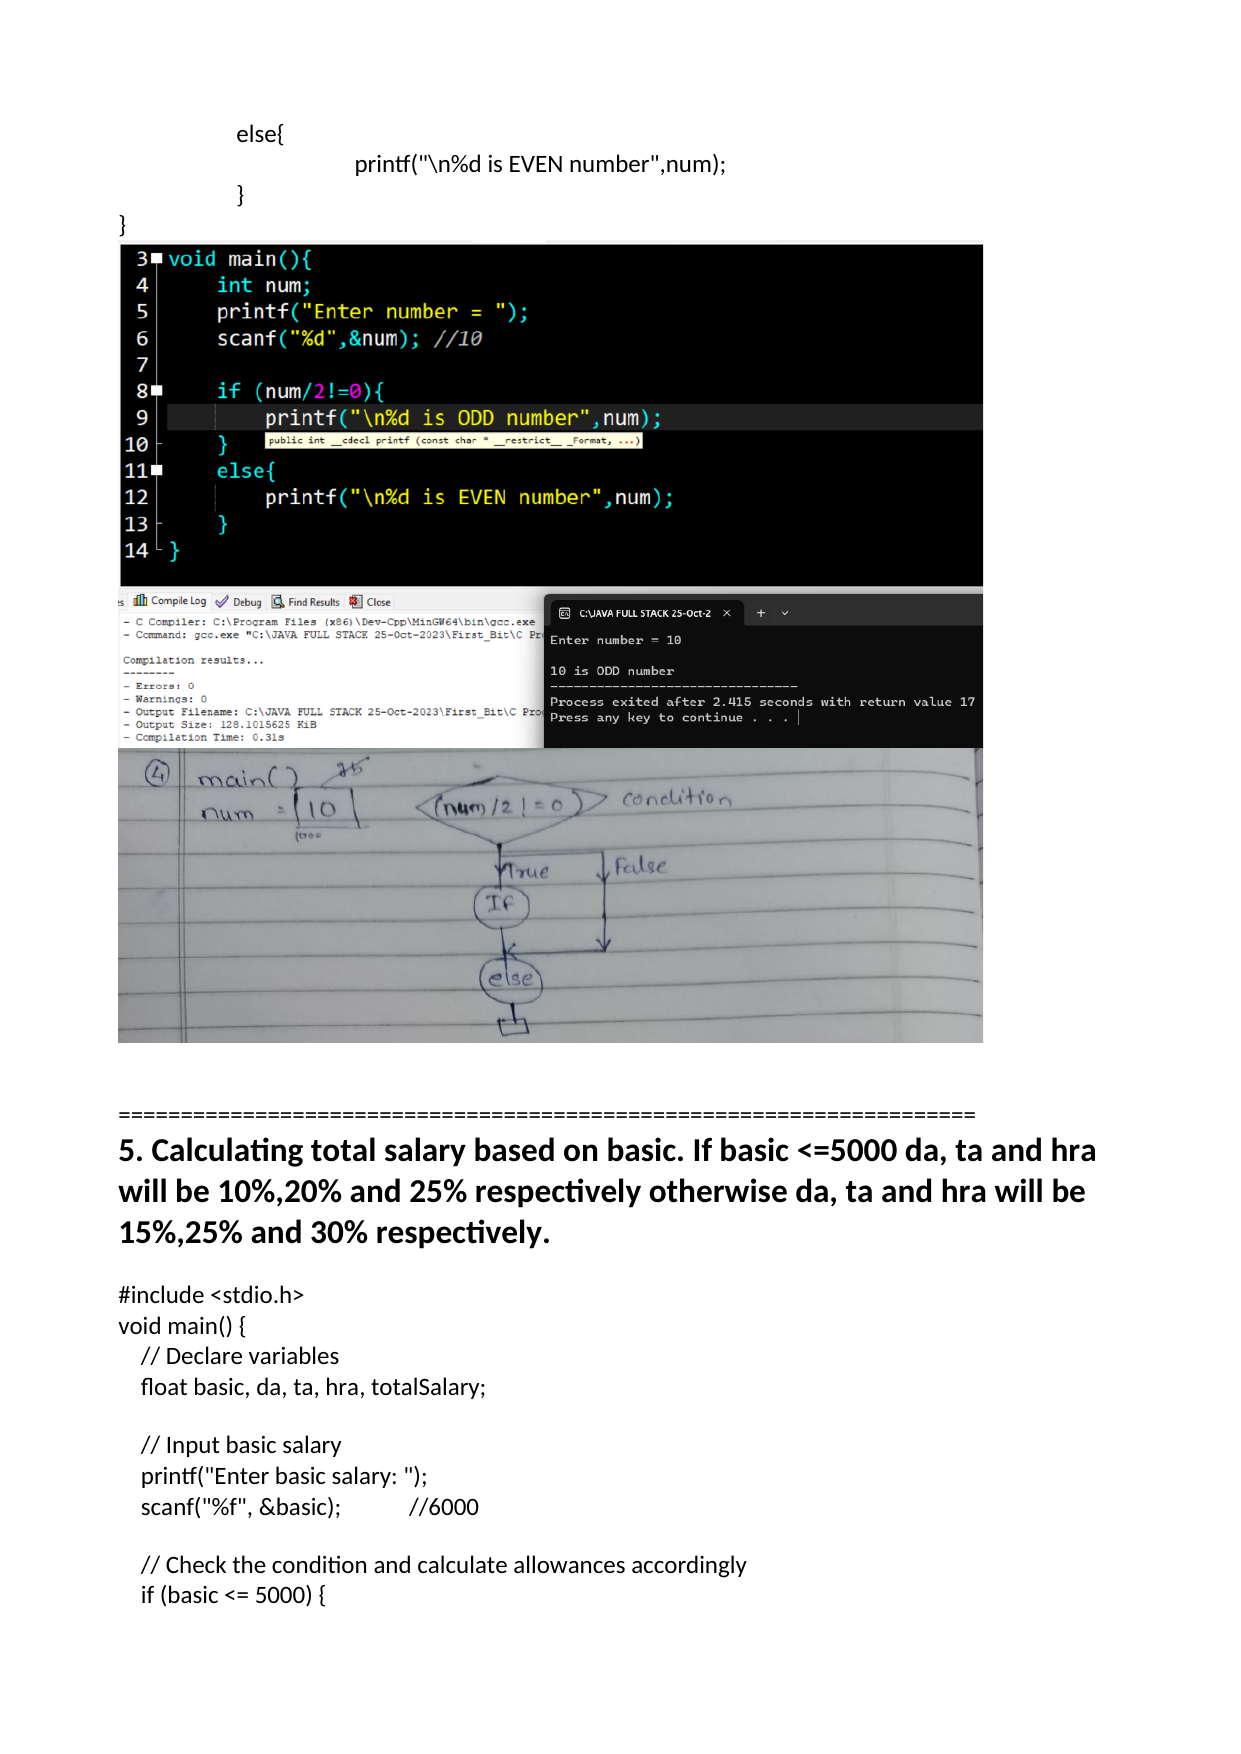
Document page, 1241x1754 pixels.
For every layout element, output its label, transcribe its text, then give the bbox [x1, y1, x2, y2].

text float basic, da, ta, hra, totalSalary; [118, 1371, 1122, 1402]
text // Declare variables [118, 1341, 1122, 1371]
text } [118, 210, 1122, 240]
text void main() { [118, 1310, 1122, 1341]
text if (basic <= 5000) { [118, 1580, 1122, 1610]
text ===================================================================== [118, 1099, 1122, 1129]
text else{ [118, 118, 1122, 149]
text // Check the condition and calculate allowances accordingly [118, 1549, 1122, 1580]
text // Input basic salary [118, 1429, 1122, 1460]
text } [118, 179, 1122, 210]
text 5. Calculating total salary based on basic. If basic <=5000 da, ta and hra will be 10%,20% and 25% respectively otherwise da, ta and hra will be 15%,25% and 30% respectively. [118, 1129, 1122, 1251]
text printf("Enter basic salary: "); [118, 1460, 1122, 1491]
text printf("\n%d is EVEN number",num); [118, 149, 1122, 179]
text scanf("%f", &basic); //6000 [118, 1491, 1122, 1521]
text #include <stdio.h> [118, 1279, 1122, 1310]
